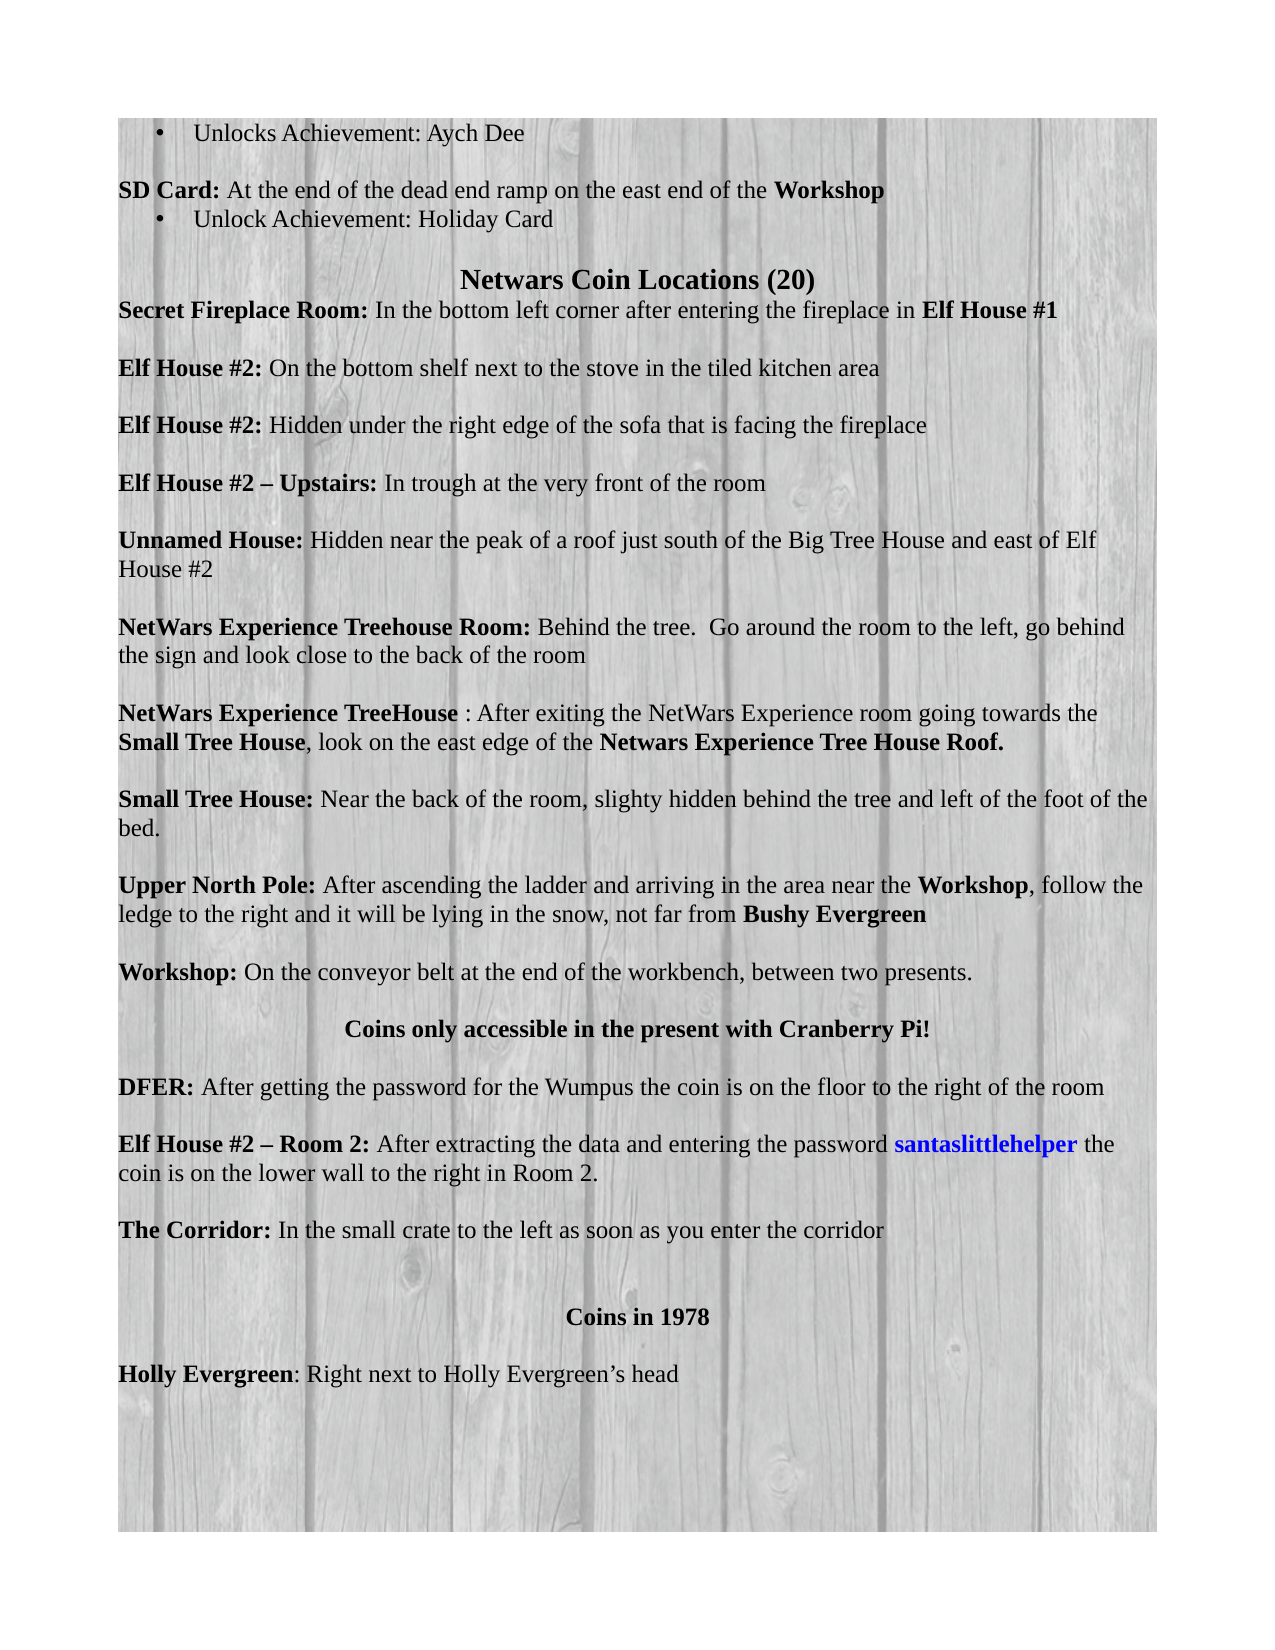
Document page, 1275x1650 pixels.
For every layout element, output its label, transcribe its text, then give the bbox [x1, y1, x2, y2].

text Elf House #2: On the bottom shelf next to the stove in the tiled kitchen area [118, 353, 1157, 382]
text Netwars Coin Locations (20) [118, 262, 1157, 295]
picture [118, 1187, 1157, 1215]
picture [118, 439, 1157, 468]
picture [118, 755, 1157, 784]
text Workshop: On the conveyor belt at the end of the workbench, between two presents. [118, 957, 1157, 985]
picture [118, 583, 1157, 612]
picture [118, 928, 1157, 957]
text Small Tree House: Near the back of the room, slighty hidden behind the tree and left of the foot of the bed. [118, 784, 1157, 842]
picture [118, 1330, 1157, 1359]
picture [118, 118, 1157, 176]
picture [118, 497, 1157, 525]
list Unlocks Achievement: Aych Dee [156, 118, 1157, 147]
text Upper North Pole: After ascending the ladder and arriving in the area near the Workshop, follow the ledge to the right and it will be lying in the snow, not far from Bushy Evergreen [118, 870, 1157, 928]
picture [118, 669, 1157, 698]
text Elf House #2: Hidden under the right edge of the sofa that is facing the fireplace [118, 410, 1157, 439]
list Unlock Achievement: Holiday Card [156, 204, 1157, 233]
text Coins only accessible in the present with Cranberry Pi! [118, 1014, 1157, 1043]
picture [118, 204, 1157, 262]
picture [118, 842, 1157, 870]
text NetWars Experience Treehouse Room: Behind the tree. Go around the room to the left, go behind the sign and look close to the back of the room [118, 612, 1157, 669]
picture [118, 324, 1157, 353]
text Elf House #2 – Upstairs: In trough at the very front of the room [118, 468, 1157, 497]
text DFER: After getting the password for the Wumpus the coin is on the floor to the right of the room [118, 1072, 1157, 1100]
picture [118, 1388, 1157, 1532]
picture [118, 1100, 1157, 1129]
text Unnamed House: Hidden near the peak of a roof just south of the Big Tree House and east of Elf House #2 [118, 525, 1157, 583]
picture [118, 382, 1157, 410]
picture [118, 1043, 1157, 1072]
text The Corridor: In the small crate to the left as soon as you enter the corridor [118, 1215, 1157, 1244]
text Elf House #2 – Room 2: After extracting the data and entering the password santaslittlehelper the coin is on the lower wall to the right in Room 2. [118, 1129, 1157, 1187]
text SD Card: At the end of the dead end ramp on the east end of the Workshop [118, 176, 1157, 204]
text Coins in 1978 [118, 1302, 1157, 1330]
picture [118, 1244, 1157, 1302]
text NetWars Experience TreeHouse : After exiting the NetWars Experience room going towards the Small Tree House, look on the east edge of the Netwars Experience Tree House Roof. [118, 698, 1157, 755]
text Holly Evergreen: Right next to Holly Evergreen’s head [118, 1359, 1157, 1388]
picture [118, 985, 1157, 1014]
text Secret Fireplace Room: In the bottom left corner after entering the fireplace in Elf House #1 [118, 295, 1157, 324]
